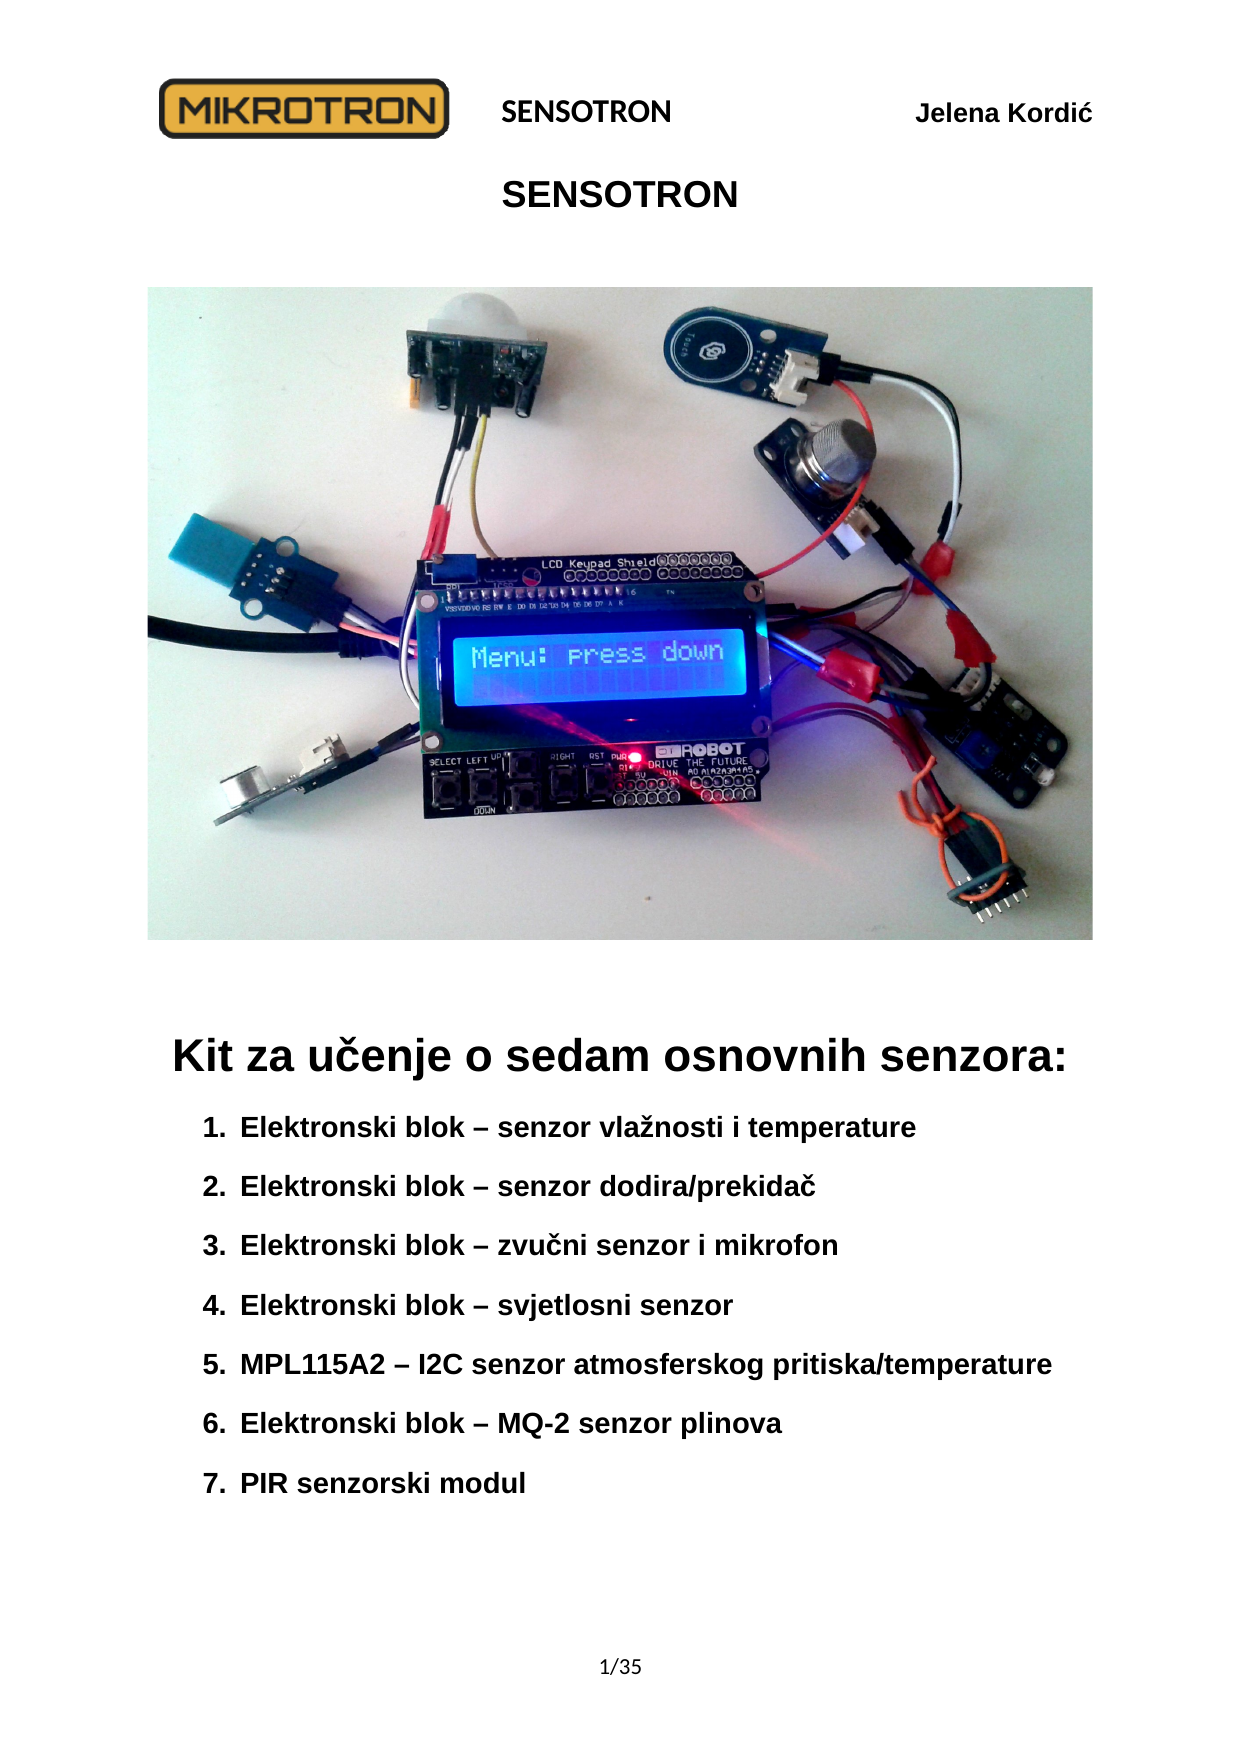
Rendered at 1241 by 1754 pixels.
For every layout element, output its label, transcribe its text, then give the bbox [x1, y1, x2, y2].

title SENSOTRON [148, 173, 1093, 216]
picture [147, 287, 1093, 940]
list Elektronski blok – senzor vlažnosti i temperature [202, 1110, 1093, 1143]
list Elektronski blok – MQ-2 senzor plinova [202, 1407, 1093, 1440]
list Elektronski blok – senzor dodira/prekidač [202, 1169, 1093, 1203]
list Elektronski blok – zvučni senzor i mikrofon [202, 1228, 1093, 1262]
text Kit za učenje o sedam osnovnih senzora: [148, 1028, 1093, 1081]
list MPL115A2 – I2C senzor atmosferskog pritiska/temperature [202, 1347, 1093, 1381]
list Elektronski blok – svjetlosni senzor [202, 1288, 1093, 1321]
list PIR senzorski modul [202, 1466, 1093, 1499]
